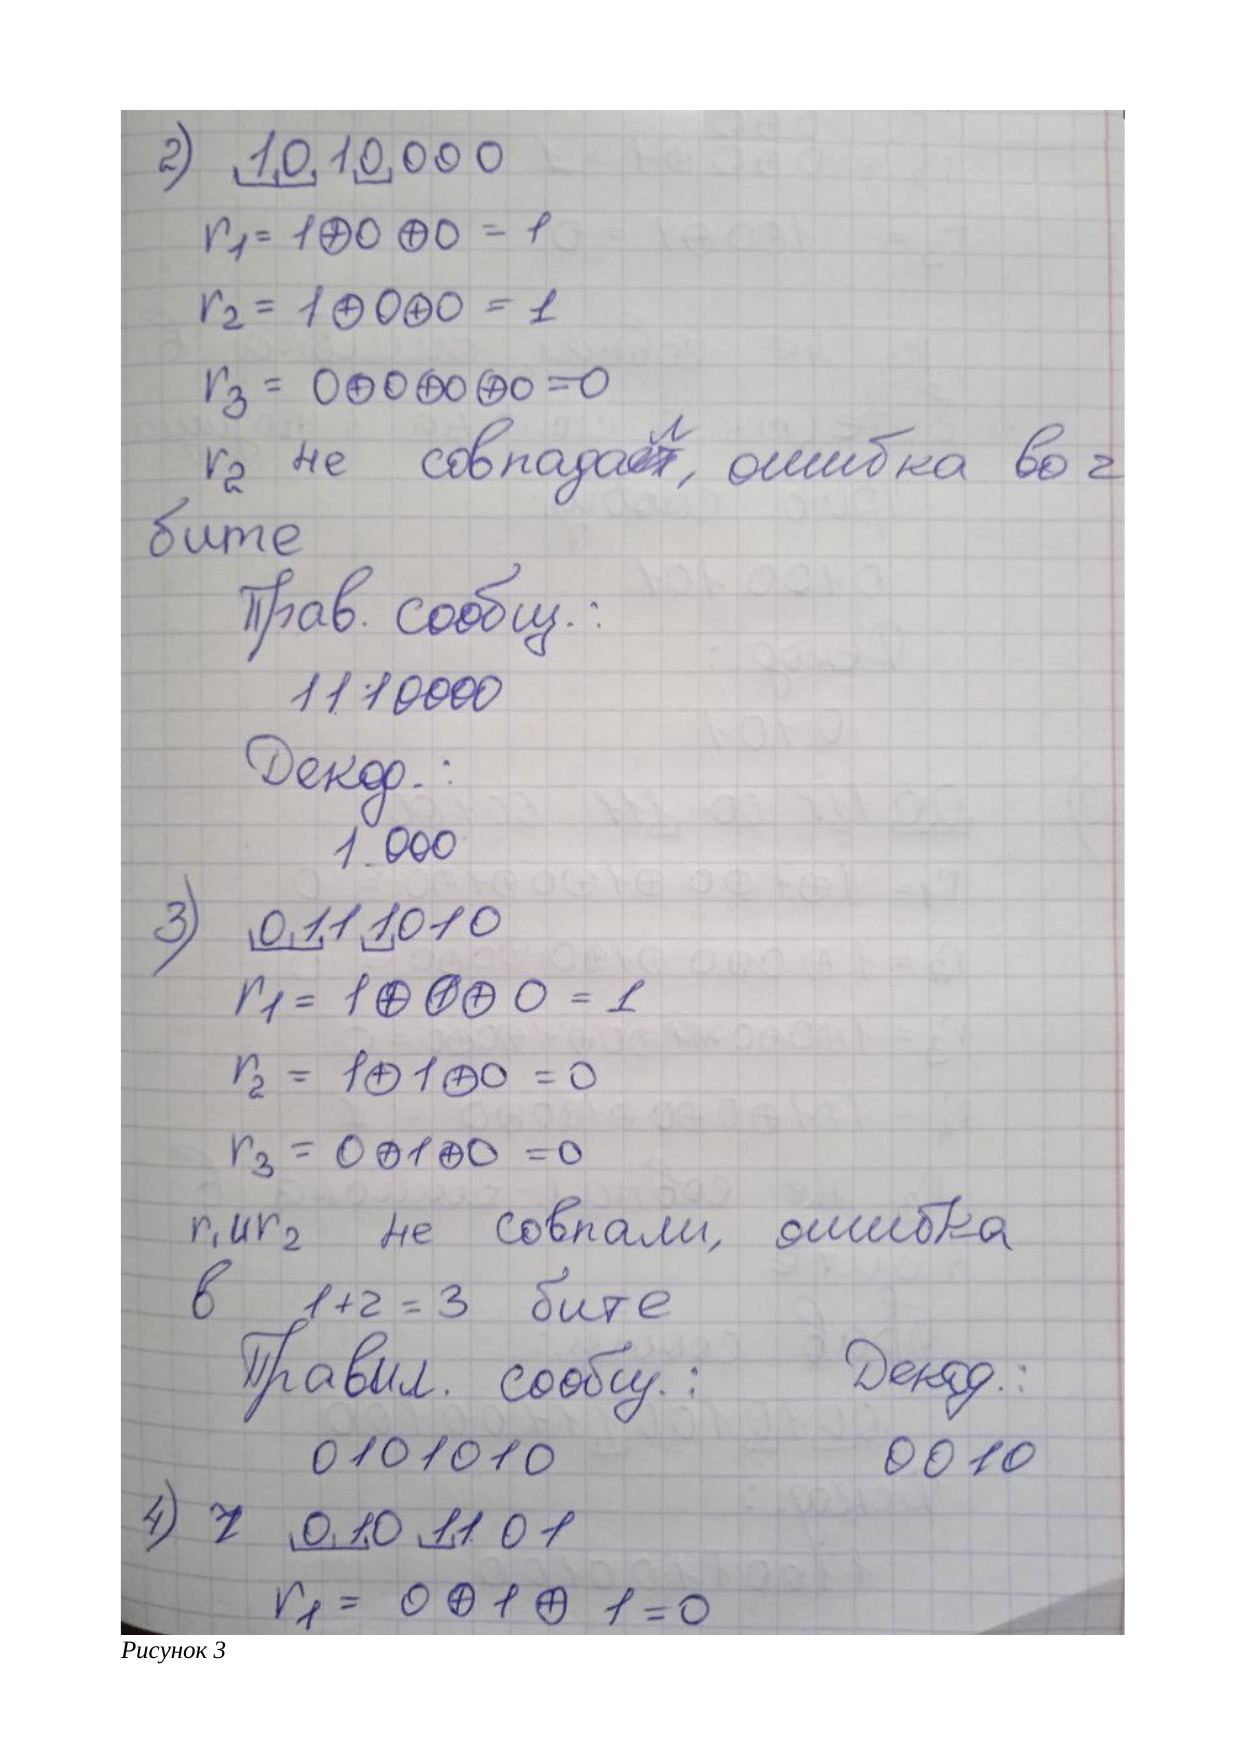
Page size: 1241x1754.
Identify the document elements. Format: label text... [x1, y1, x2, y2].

text Рисунок 3 [121, 1635, 1124, 1664]
